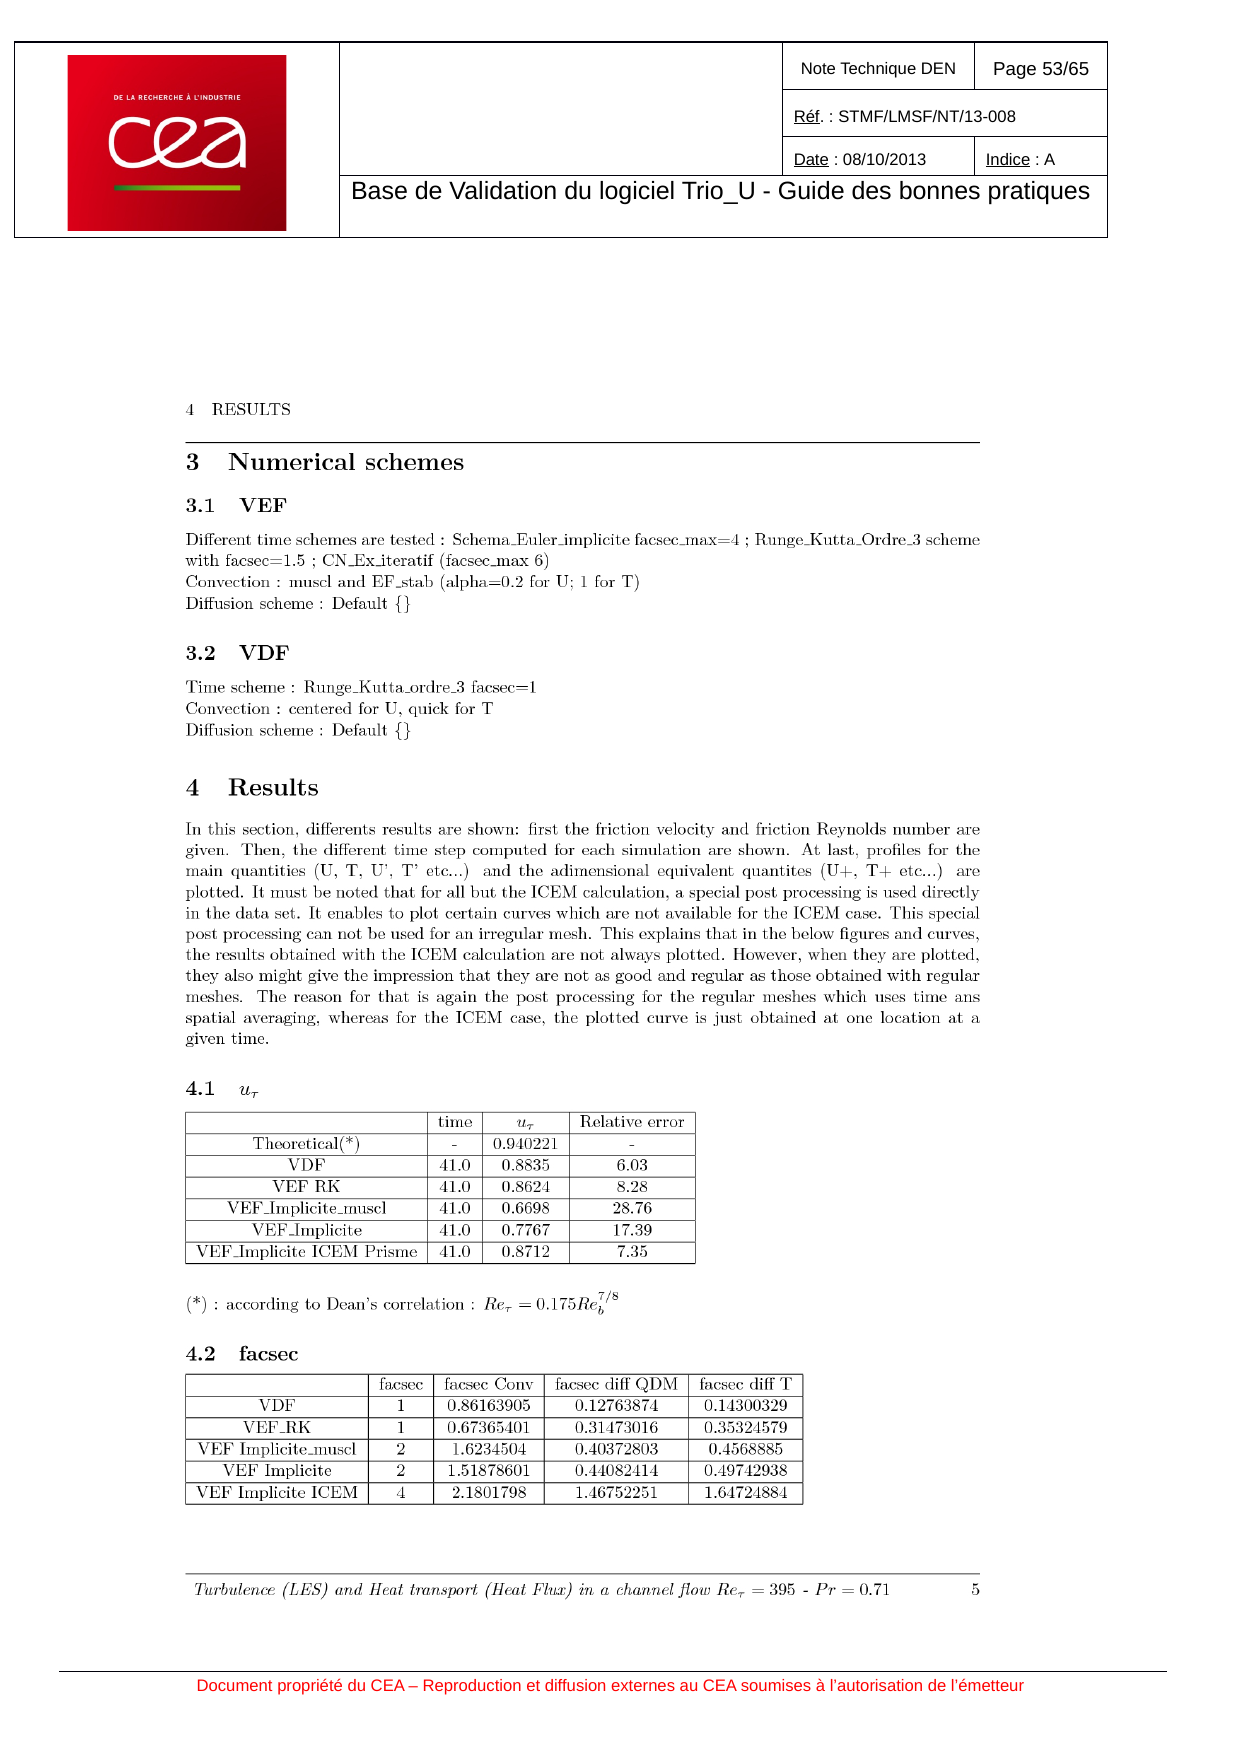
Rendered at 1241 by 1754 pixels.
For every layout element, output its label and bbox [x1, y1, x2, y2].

picture [59, 266, 1102, 1666]
picture [67, 55, 287, 231]
